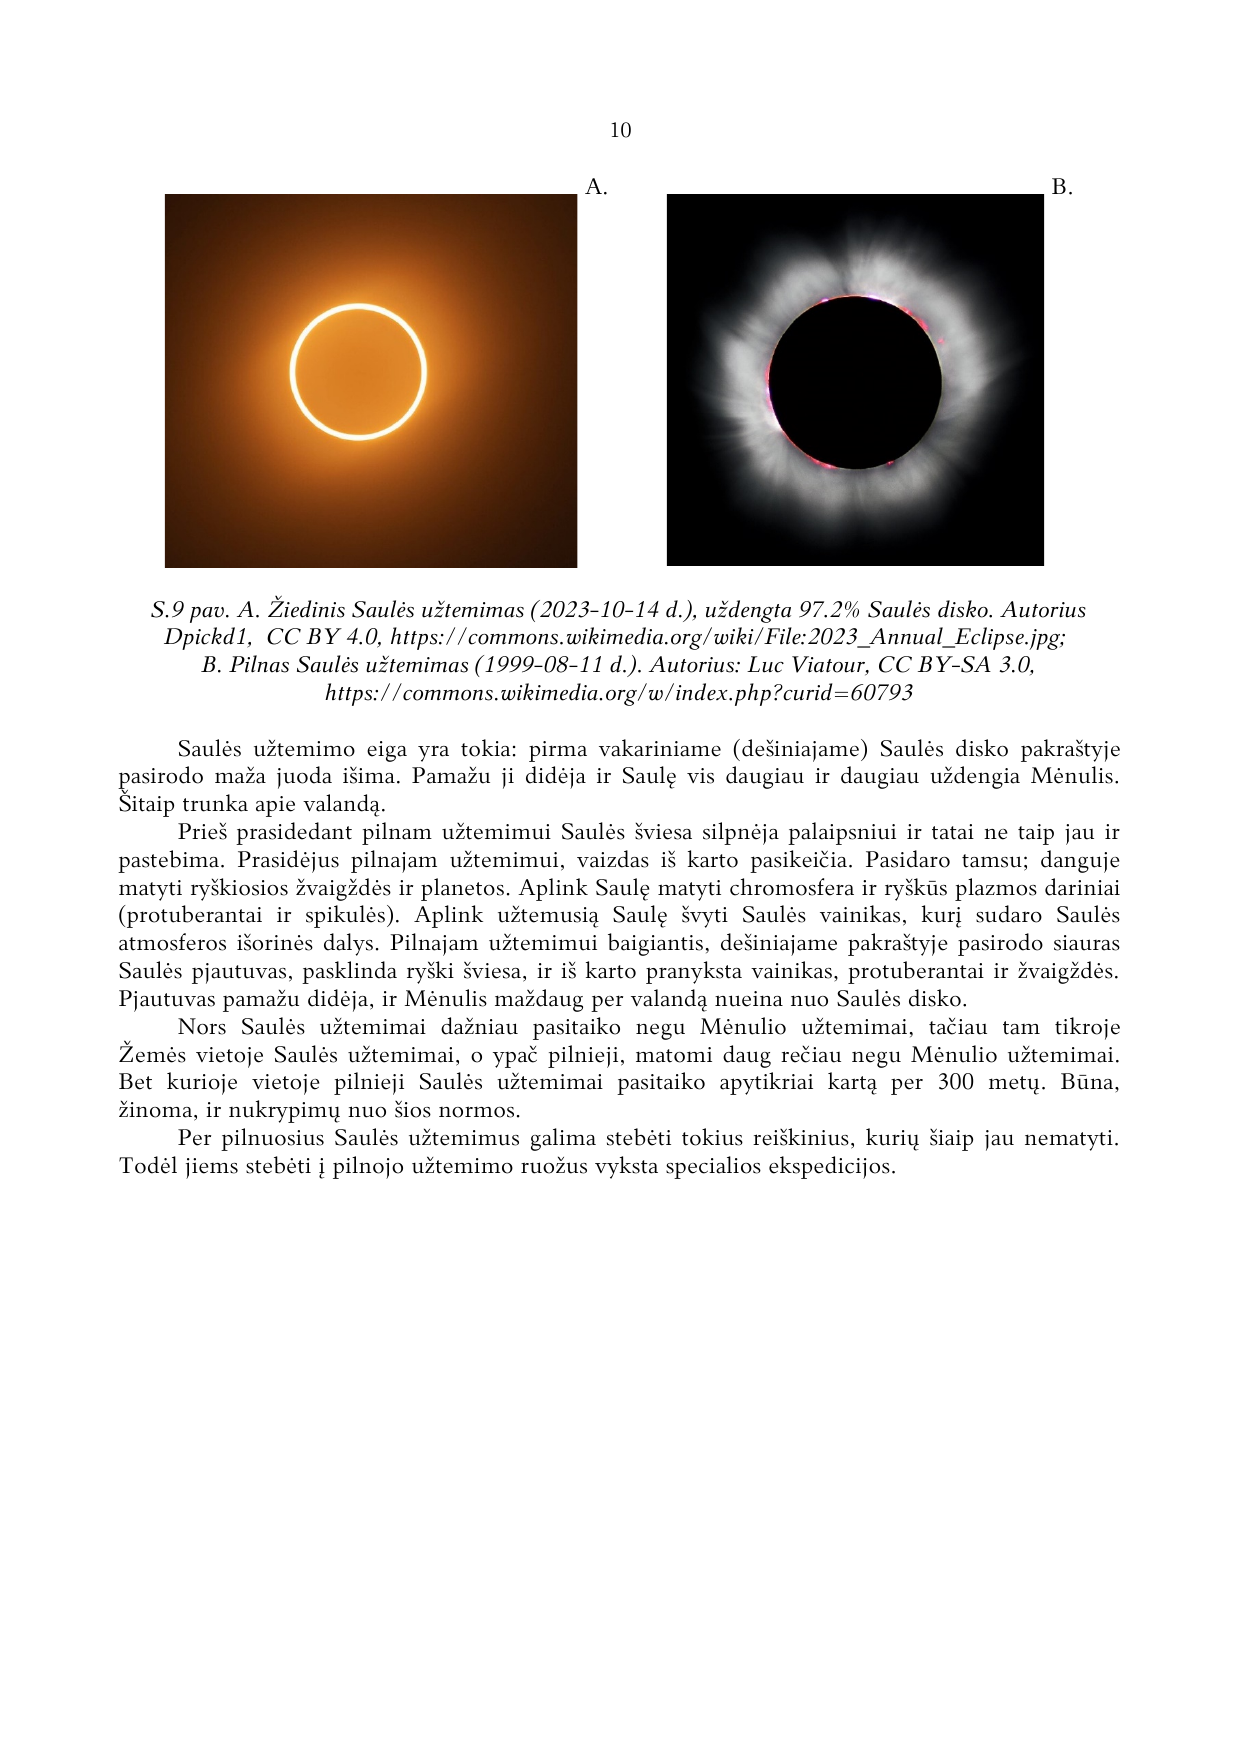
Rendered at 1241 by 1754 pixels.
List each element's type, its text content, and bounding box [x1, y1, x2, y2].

table_header A. [118, 173, 619, 568]
text Nors Saulės užtemimai dažniau pasitaiko negu Mėnulio užtemimai, tačiau tam tikroje Žemės vietoje Saulės užtemimai, o ypač pilnieji, matomi daug rečiau negu Mėnulio užtemimai. Bet kurioje vietoje pilnieji Saulės užtemimai pasitaiko apytikriai kartą per 300 metų. Būna, žinoma, ir nukrypimų nuo šios normos. [118, 1013, 1122, 1124]
text B. Pilnas Saulės užtemimas (1999-08-11 d.). Autorius: Luc Viatour, CC BY-SA 3.0, https://commons.wikimedia.org/w/index.php?curid=60793 [118, 651, 1122, 707]
text Per pilnuosius Saulės užtemimus galima stebėti tokius reiškinius, kurių šiaip jau nematyti. Todėl jiems stebėti į pilnojo užtemimo ruožus vyksta specialios ekspedicijos. [118, 1124, 1122, 1180]
text S.9 pav. A. Žiedinis Saulės užtemimas (2023-10-14 d.), uždengta 97.2% Saulės disko. Autorius Dpickd1, CC BY 4.0, https://commons.wikimedia.org/wiki/File:2023_Annual_Eclipse.jpg; [118, 596, 1122, 651]
table_header B. [620, 173, 1121, 568]
picture [164, 194, 578, 568]
text Saulės užtemimo eiga yra tokia: pirma vakariniame (dešiniajame) Saulės disko pakraštyje pasirodo maža juoda išima. Pamažu ji didėja ir Saulę vis daugiau ir daugiau uždengia Mėnulis. Šitaip trunka apie valandą. [118, 735, 1122, 818]
text Prieš prasidedant pilnam užtemimui Saulės šviesa silpnėja palaipsniui ir tatai ne taip jau ir pastebima. Prasidėjus pilnajam užtemimui, vaizdas iš karto pasikeičia. Pasidaro tamsu; danguje matyti ryškiosios žvaigždės ir planetos. Aplink Saulę matyti chromosfera ir ryškūs plazmos dariniai (protuberantai ir spikulės). Aplink užtemusią Saulę švyti Saulės vainikas, kurį sudaro Saulės atmosferos išorinės dalys. Pilnajam užtemimui baigiantis, dešiniajame pakraštyje pasirodo siauras Saulės pjautuvas, pasklinda ryški šviesa, ir iš karto pranyksta vainikas, protuberantai ir žvaigždės. Pjautuvas pamažu didėja, ir Mėnulis maždaug per valandą nueina nuo Saulės disko. [118, 818, 1122, 1013]
picture [666, 194, 1045, 566]
